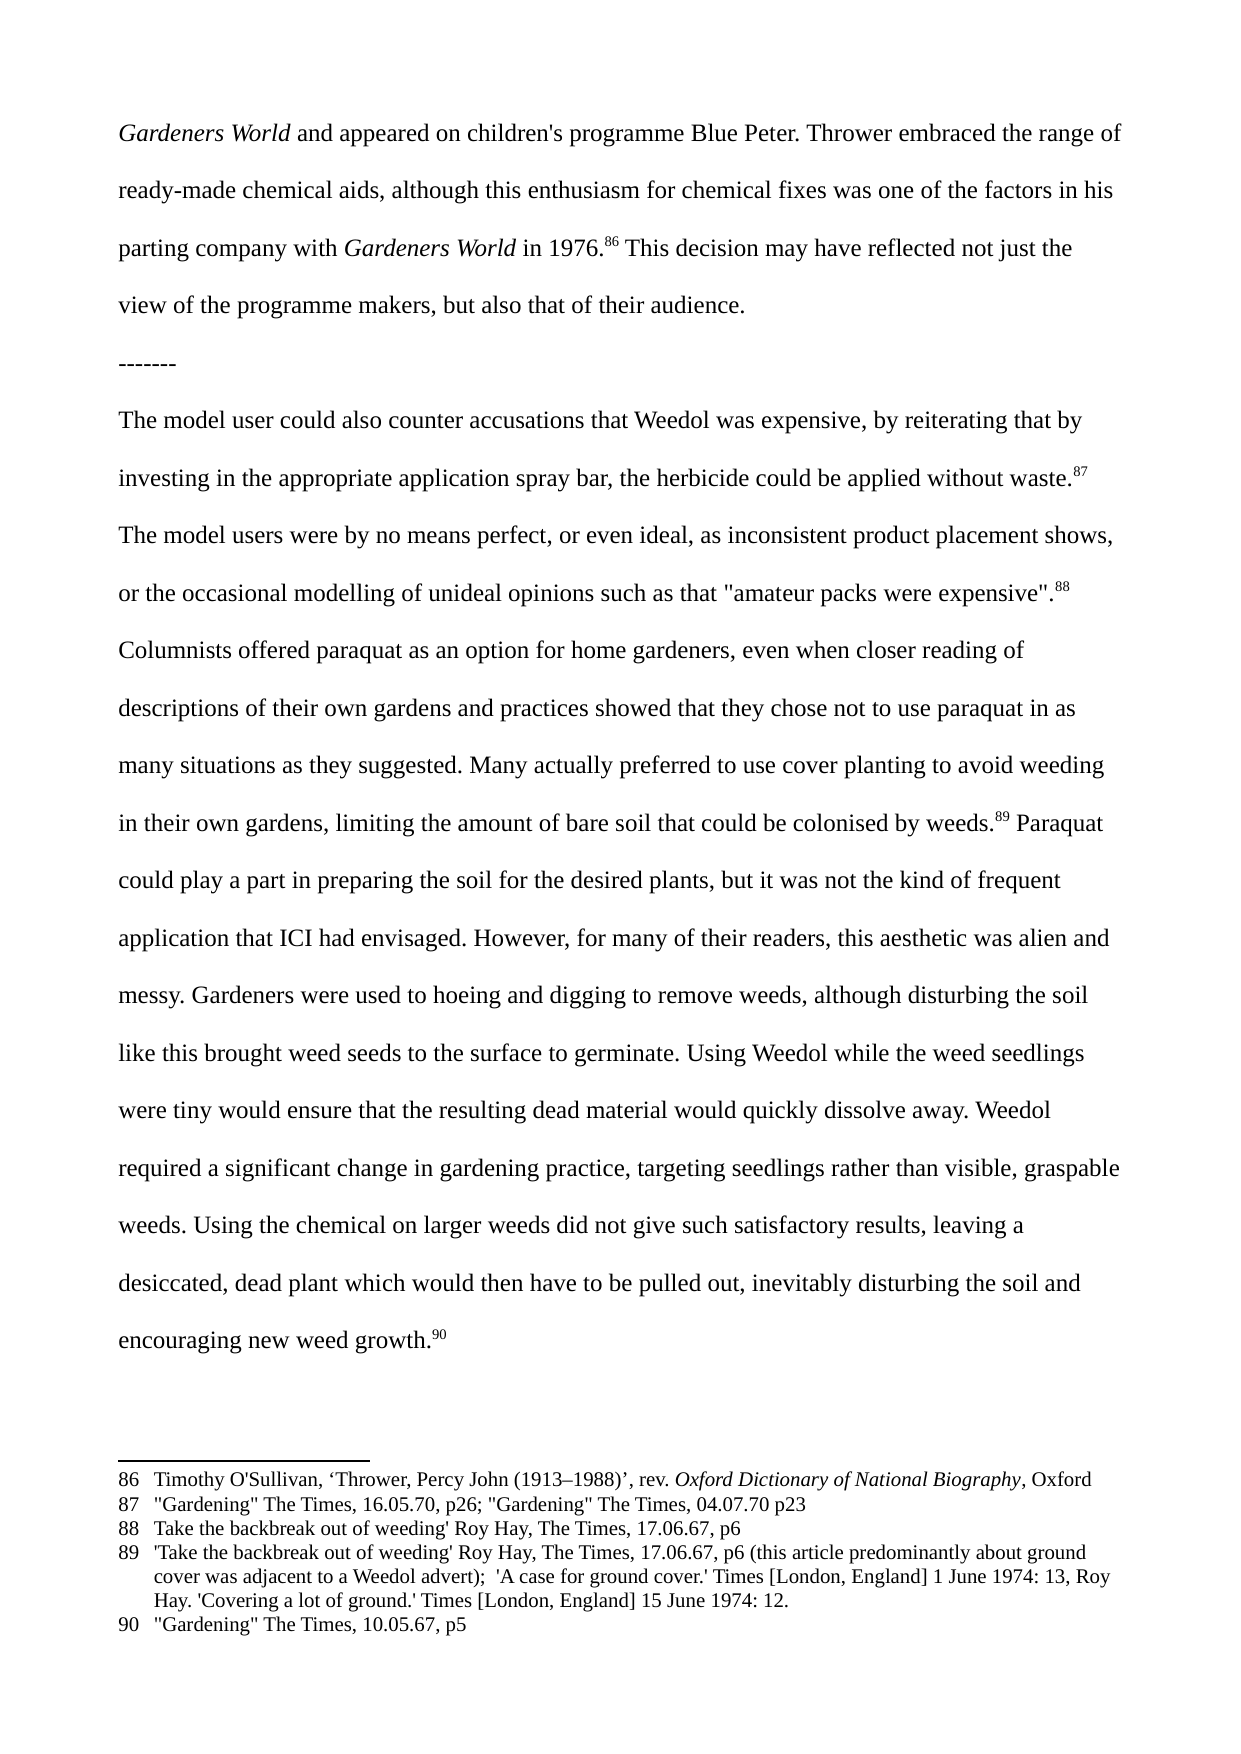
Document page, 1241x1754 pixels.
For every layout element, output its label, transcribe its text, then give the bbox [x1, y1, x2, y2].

text Timothy O'Sullivan, ‘Thrower, Percy John (1913–1988)’, rev. Oxford Dictionary of National Biography, Oxford [118, 1467, 1122, 1491]
text "Gardening" The Times, 10.05.67, p5 [118, 1612, 1122, 1636]
text Gardeners World and appeared on children's programme Blue Peter. Thrower embraced the range of ready-made chemical aids, although this enthusiasm for chemical fixes was one of the factors in his parting company with Gardeners World in 1976. This decision may have reflected not just the view of the programme makers, but also that of their audience. [118, 118, 1122, 319]
text The model user could also counter accusations that Weedol was expensive, by reiterating that by investing in the appropriate application spray bar, the herbicide could be applied without waste. The model users were by no means perfect, or even ideal, as inconsistent product placement shows, or the occasional modelling of unideal opinions such as that "amateur packs were expensive". Columnists offered paraquat as an option for home gardeners, even when closer reading of descriptions of their own gardens and practices showed that they chose not to use paraquat in as many situations as they suggested. Many actually preferred to use cover planting to avoid weeding in their own gardens, limiting the amount of bare soil that could be colonised by weeds. Paraquat could play a part in preparing the soil for the desired plants, but it was not the kind of frequent application that ICI had envisaged. However, for many of their readers, this aesthetic was alien and messy. Gardeners were used to hoeing and digging to remove weeds, although disturbing the soil like this brought weed seeds to the surface to germinate. Using Weedol while the weed seedlings were tiny would ensure that the resulting dead material would quickly dissolve away. Weedol required a significant change in gardening practice, targeting seedlings rather than visible, graspable weeds. Using the chemical on larger weeds did not give such satisfactory results, leaving a desiccated, dead plant which would then have to be pulled out, inevitably disturbing the soil and encouraging new weed growth. [118, 406, 1122, 1354]
text Take the backbreak out of weeding' Roy Hay, The Times, 17.06.67, p6 [118, 1516, 1122, 1539]
text 'Take the backbreak out of weeding' Roy Hay, The Times, 17.06.67, p6 (this article predominantly about ground cover was adjacent to a Weedol advert); 'A case for ground cover.' Times [London, England] 1 June 1974: 13, Roy Hay. 'Covering a lot of ground.' Times [London, England] 15 June 1974: 12. [118, 1539, 1122, 1612]
text ------- [118, 348, 1122, 377]
text "Gardening" The Times, 16.05.70, p26; "Gardening" The Times, 04.07.70 p23 [118, 1491, 1122, 1516]
